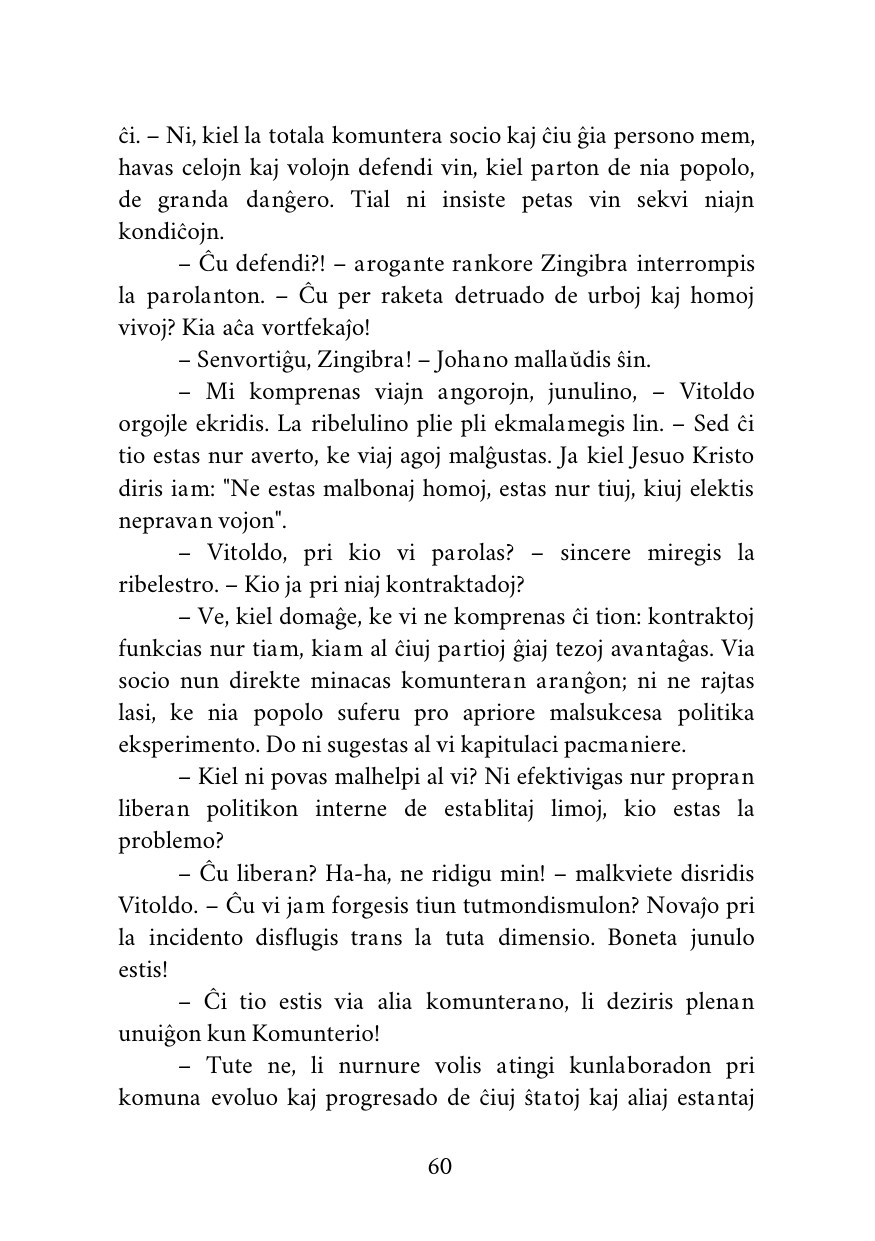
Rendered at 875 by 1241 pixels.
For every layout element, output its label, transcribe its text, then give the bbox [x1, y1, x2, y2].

text – Senvortiĝu, Zingibra! – Johano mallaŭdis ŝin. [118, 343, 756, 375]
text – Kiel ni povas malhelpi al vi? Ni efektivigas nur propran liberan politikon interne de establitaj limoj, kio estas la problemo? [118, 760, 756, 856]
text – Ĉi tio estis via alia komunterano, li deziris plenan unuiĝon kun Komunterio! [118, 984, 756, 1048]
text – Ĉu defendi?! – arogante rankore Zingibra interrompis la parolanton. – Ĉu per raketa detruado de urboj kaj homoj vivoj? Kia aĉa vortfekaĵo! [118, 246, 756, 343]
text – Mi komprenas viajn angorojn, junulino, – Vitoldo orgojle ekridis. La ribelulino plie pli ekmalamegis lin. – Sed ĉi tio estas nur averto, ke viaj agoj malĝustas. Ja kiel Jesuo Kristo diris iam: "Ne estas malbonaj homoj, estas nur tiuj, kiuj elektis nepravan vojon". [118, 375, 756, 535]
text – Vitoldo, pri kio vi parolas? – sincere miregis la ribelestro. – Kio ja pri niaj kontraktadoj? [118, 535, 756, 599]
text – Ĉu liberan? Ha-ha, ne ridigu min! – malkviete disridis Vitoldo. – Ĉu vi jam forgesis tiun tutmondismulon? Novaĵo pri la incidento disflugis trans la tuta dimensio. Boneta junulo estis! [118, 856, 756, 984]
text ĉi. – Ni, kiel la totala komuntera socio kaj ĉiu ĝia persono mem, havas celojn kaj volojn defendi vin, kiel parton de nia popolo, de granda danĝero. Tial ni insiste petas vin sekvi niajn kondiĉojn. [118, 118, 756, 246]
text – Tute ne, li nurnure volis atingi kunlaboradon pri komuna evoluo kaj progresado de ĉiuj ŝtatoj kaj aliaj estantaj [118, 1048, 756, 1113]
text – Ve, kiel domaĝe, ke vi ne komprenas ĉi tion: kontraktoj funkcias nur tiam, kiam al ĉiuj partioj ĝiaj tezoj avantaĝas. Via socio nun direkte minacas komunteran aranĝon; ni ne rajtas lasi, ke nia popolo suferu pro apriore malsukcesa politika eksperimento. Do ni sugestas al vi kapitulaci pacmaniere. [118, 599, 756, 760]
